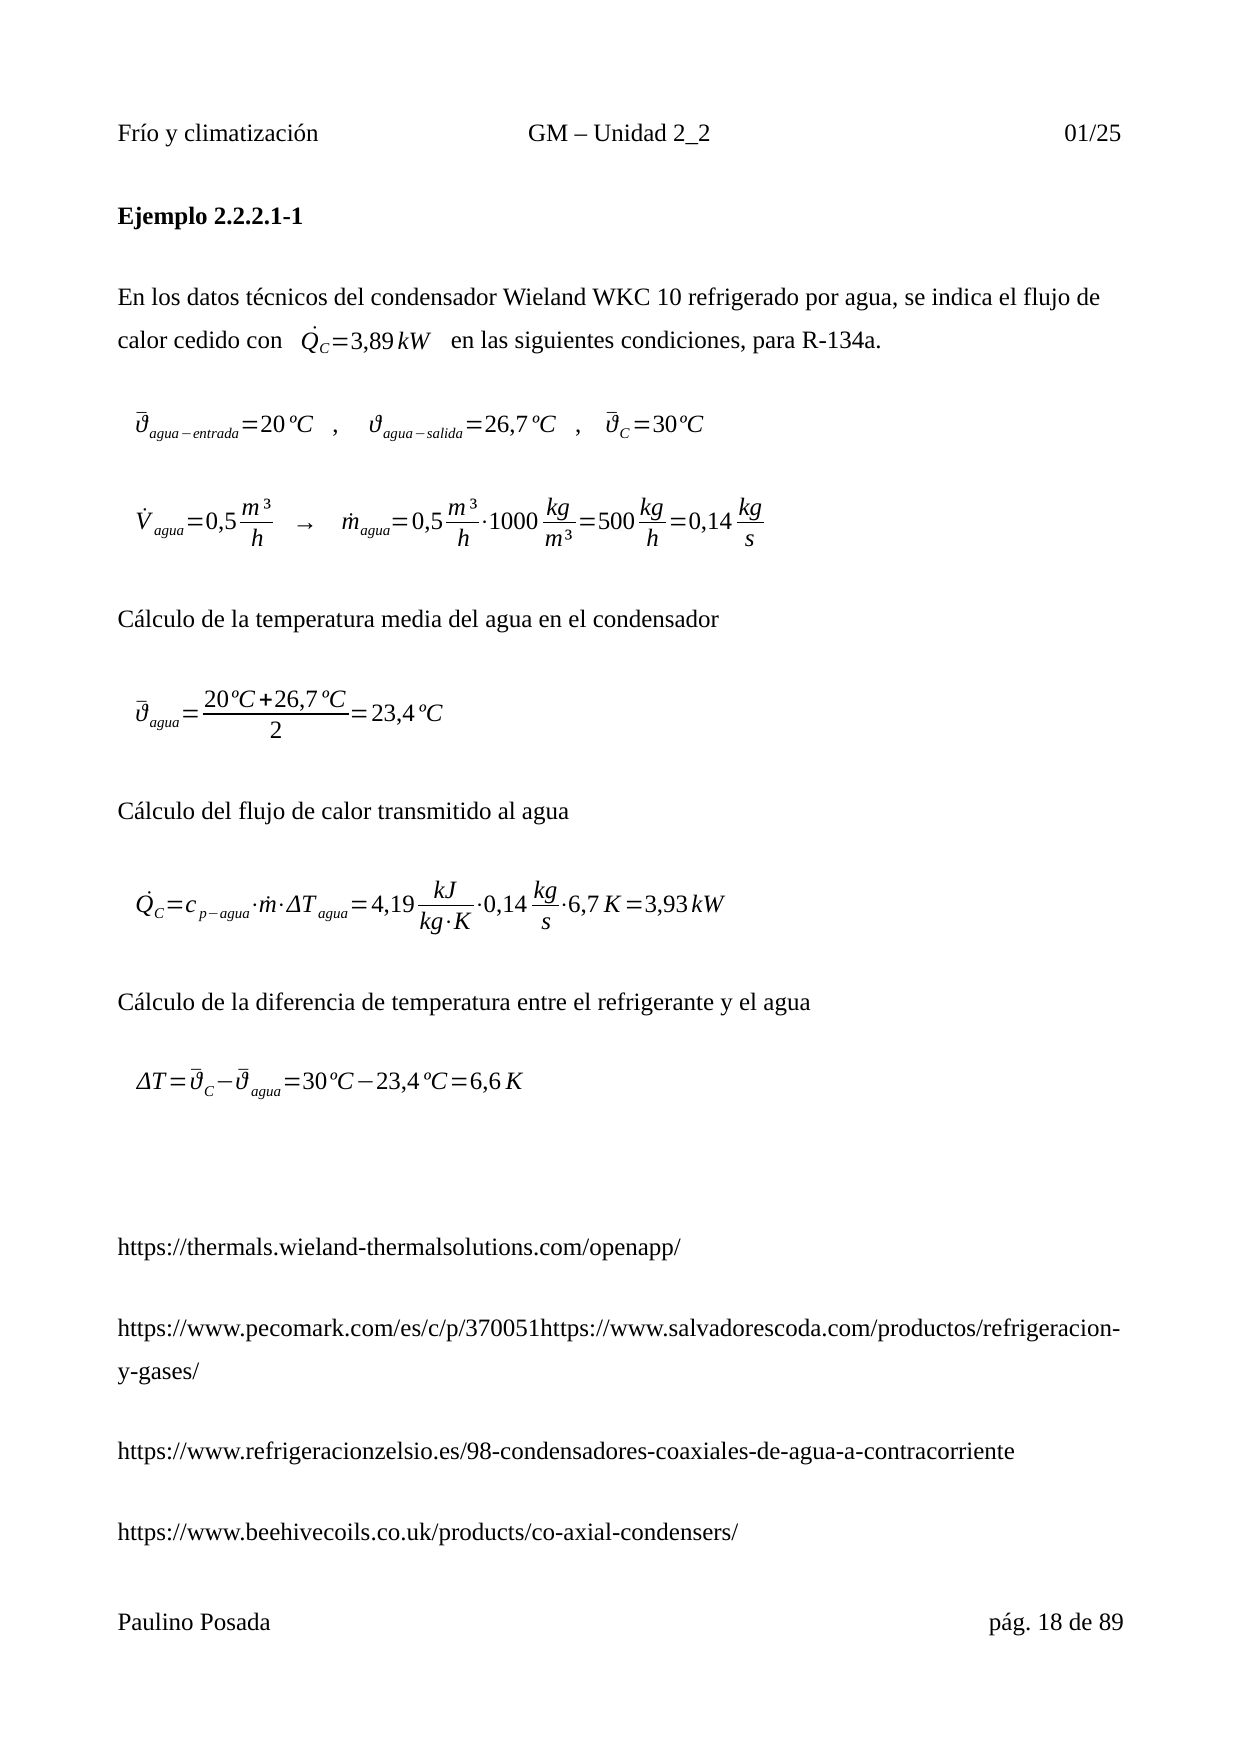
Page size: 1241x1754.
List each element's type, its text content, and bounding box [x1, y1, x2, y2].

text https://thermals.wieland-thermalsolutions.com/openapp/ [117, 1232, 1123, 1261]
text Ejemplo 2.2.2.1-1 [117, 201, 1123, 230]
text Cálculo de la temperatura media del agua en el condensador [117, 604, 1123, 633]
text En los datos técnicos del condensador Wieland WKC 10 refrigerado por agua, se indica el flujo de calor cedido conen las siguientes condiciones, para R-134a. [117, 282, 1123, 358]
text https://www.beehivecoils.co.uk/products/co-axial-condensers/ [117, 1517, 1123, 1546]
text https://www.refrigeracionzelsio.es/98-condensadores-coaxiales-de-agua-a-contracorriente [117, 1436, 1123, 1465]
text , , [117, 409, 1123, 442]
text https://www.pecomark.com/es/c/p/370051https://www.salvadorescoda.com/productos/refrigeracion-y-gases/ [117, 1313, 1123, 1384]
text Cálculo de la diferencia de temperatura entre el refrigerante y el agua [117, 987, 1123, 1016]
text Cálculo del flujo de calor transmitido al agua [117, 796, 1123, 825]
text → [117, 494, 1123, 553]
